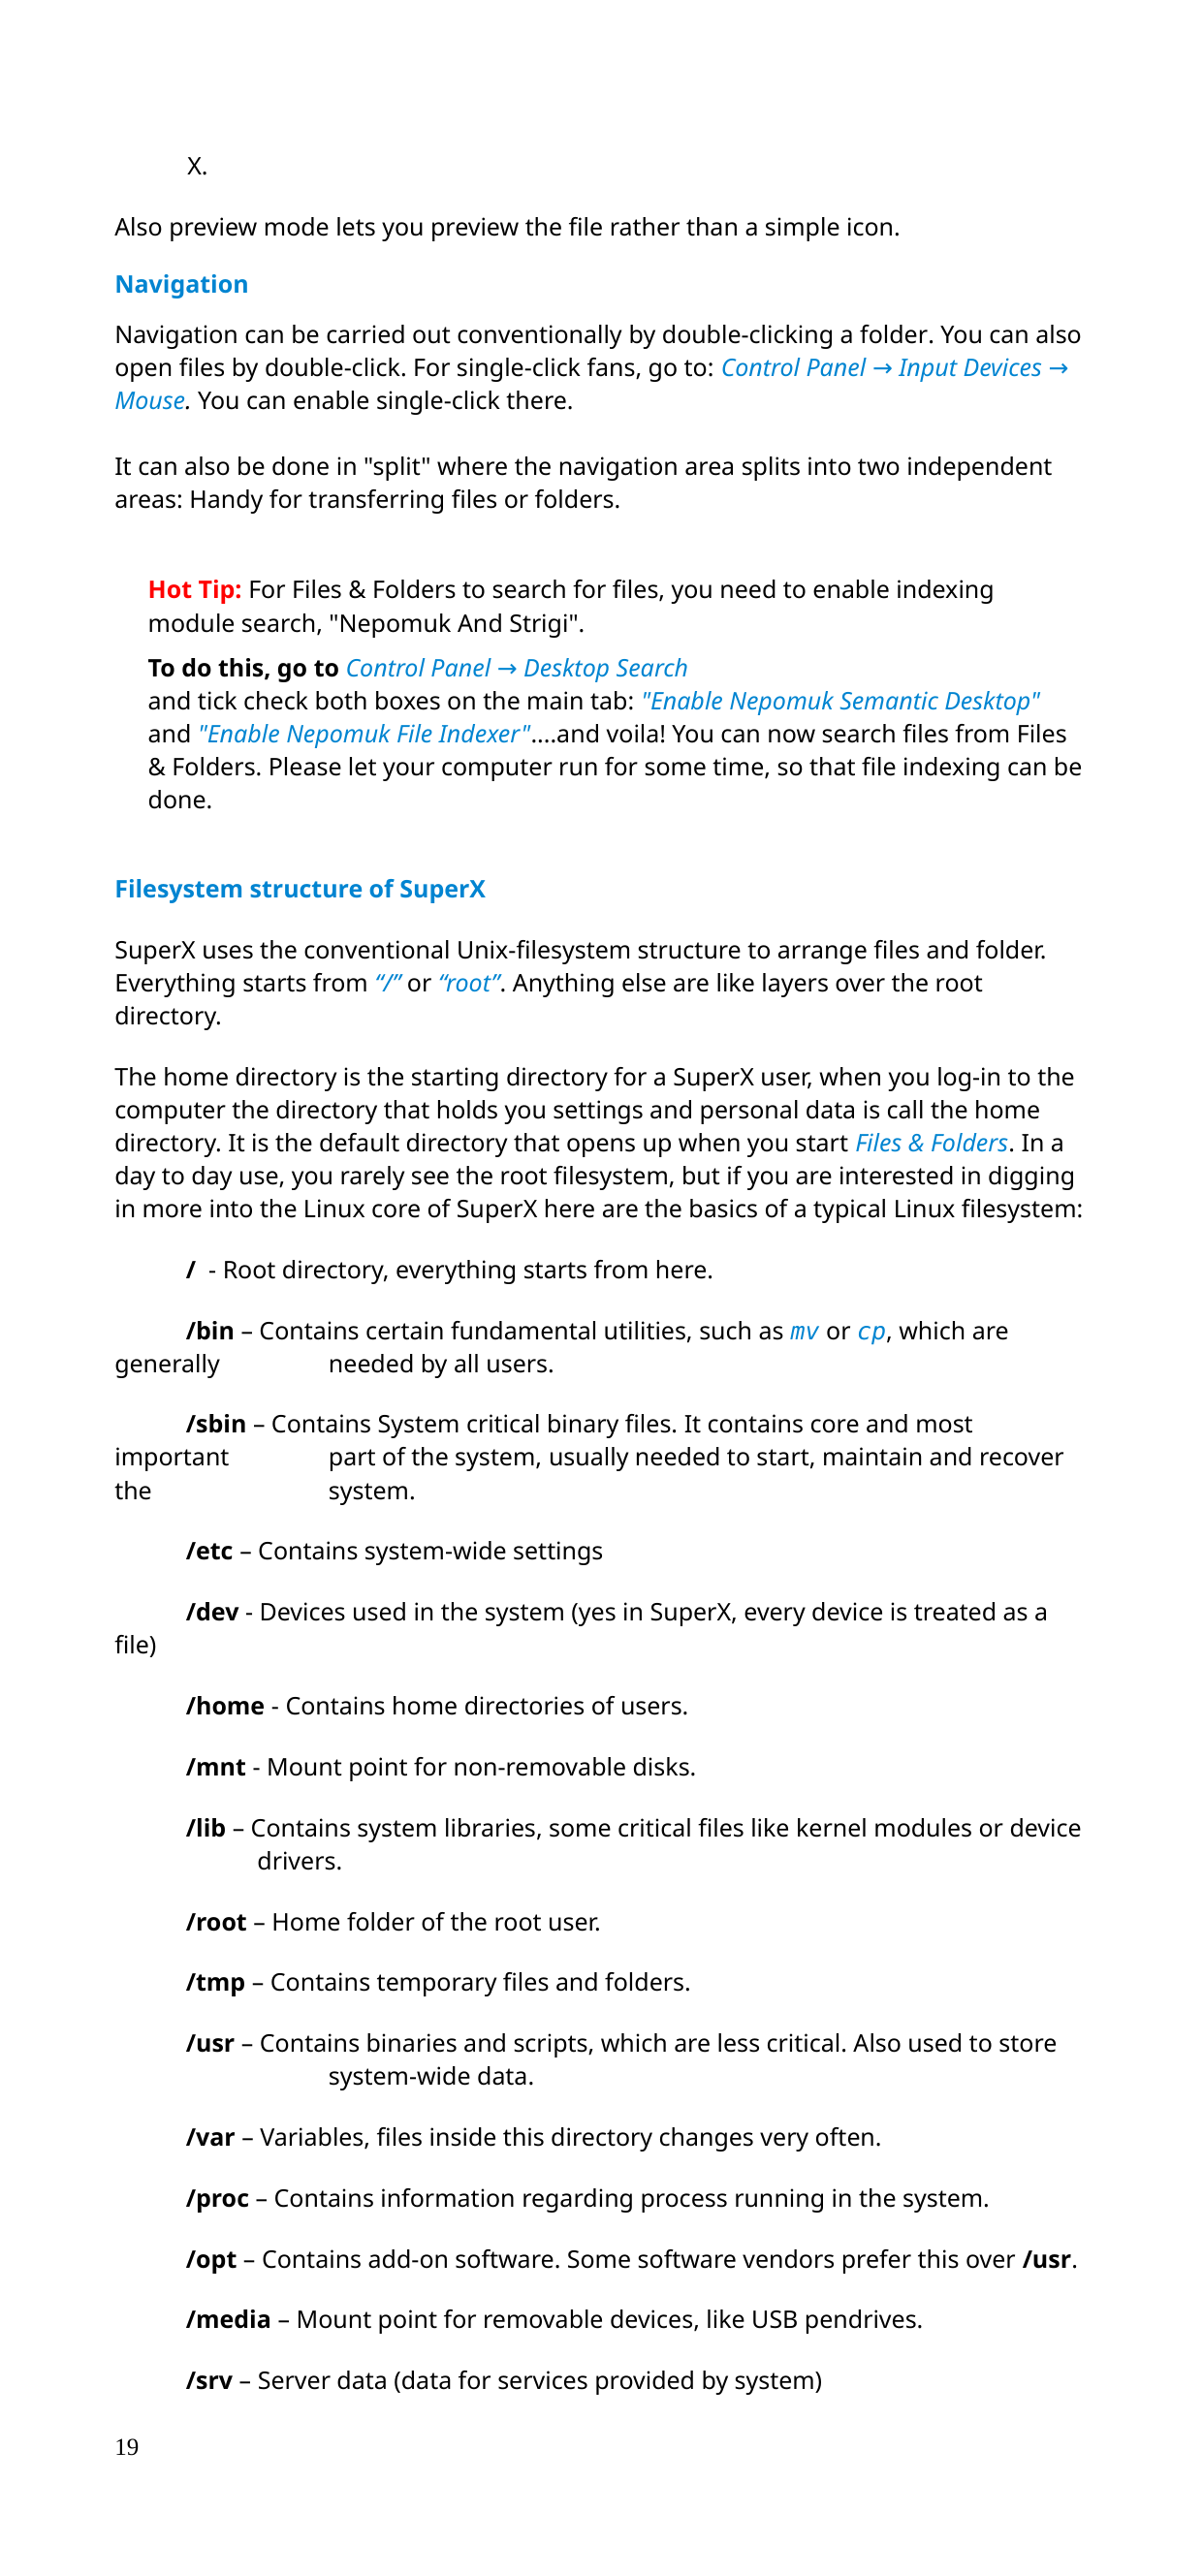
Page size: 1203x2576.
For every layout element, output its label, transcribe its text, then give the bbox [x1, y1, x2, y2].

text /root – Home folder of the root user. [114, 1904, 1088, 1937]
text /etc – Contains system-wide settings [114, 1534, 1088, 1567]
text /lib – Contains system libraries, some critical files like kernel modules or device drivers. [114, 1810, 1088, 1876]
text / - Root directory, everything starts from here. [114, 1252, 1088, 1285]
text Navigation can be carried out conventionally by double-clicking a folder. You can also open files by double-click. For single-click fans, go to: Control Panel → Input Devices → Mouse. You can enable single-click there. [114, 318, 1088, 417]
text Everything starts from “/” or “root”. Anything else are like layers over the root directory. [114, 965, 1088, 1031]
text The home directory is the starting directory for a SuperX user, when you log-in to the computer the directory that holds you settings and personal data is call the home directory. It is the default directory that opens up when you start Files & Folders. In a day to day use, you rarely see the root filesystem, but if you are interested in digging in more into the Linux core of SuperX here are the basics of a typical Linux filesystem: [114, 1059, 1088, 1225]
text To do this, go to Control Panel → Desktop Search and tick check both boxes on the main tab: "Enable Nepomuk Semantic Desktop" and "Enable Nepomuk File Indexer"....and voila! You can now search files from Files & Folders. Please let your computer run for some time, so that file indexing can be done. [147, 651, 1088, 816]
text Hot Tip: For Files & Folders to search for files, you need to enable indexing module search, "Nepomuk And Strigi". [147, 573, 1088, 639]
text /srv – Server data (data for services provided by system) [114, 2364, 1088, 2397]
text /opt – Contains add-on software. Some software vendors prefer this over /usr. [114, 2242, 1088, 2275]
text /media – Mount point for removable devices, like USB pendrives. [114, 2303, 1088, 2336]
text SuperX uses the conventional Unix-filesystem structure to arrange files and folder. [114, 932, 1088, 965]
text /proc – Contains information regarding process running in the system. [114, 2182, 1088, 2214]
text Filesystem structure of SuperX [114, 871, 1088, 905]
text /sbin – Contains System critical binary files. It contains core and most important part of the system, usually needed to start, maintain and recover the system. [114, 1407, 1088, 1506]
text /bin – Contains certain fundamental utilities, such as mv or cp, which are generally needed by all users. [114, 1313, 1088, 1379]
subtitle Navigation [114, 267, 1088, 300]
text It can also be done in "split" where the navigation area splits into two independent areas: Handy for transferring files or folders. [114, 450, 1088, 516]
text /usr – Contains binaries and scripts, which are less critical. Also used to store system-wide data. [114, 2026, 1088, 2092]
text /dev - Devices used in the system (yes in SuperX, every device is treated as a file) [114, 1595, 1088, 1661]
text Also preview mode lets you preview the file rather than a simple icon. [114, 210, 1088, 243]
list The view columns can navigate folders in columns similar to the "Finder" in OS X. [151, 148, 1088, 182]
text /var – Variables, files inside this directory changes very often. [114, 2120, 1088, 2153]
text /home - Contains home directories of users. [114, 1689, 1088, 1722]
text /tmp – Contains temporary files and folders. [114, 1965, 1088, 1998]
text /mnt - Mount point for non-removable disks. [114, 1750, 1088, 1782]
